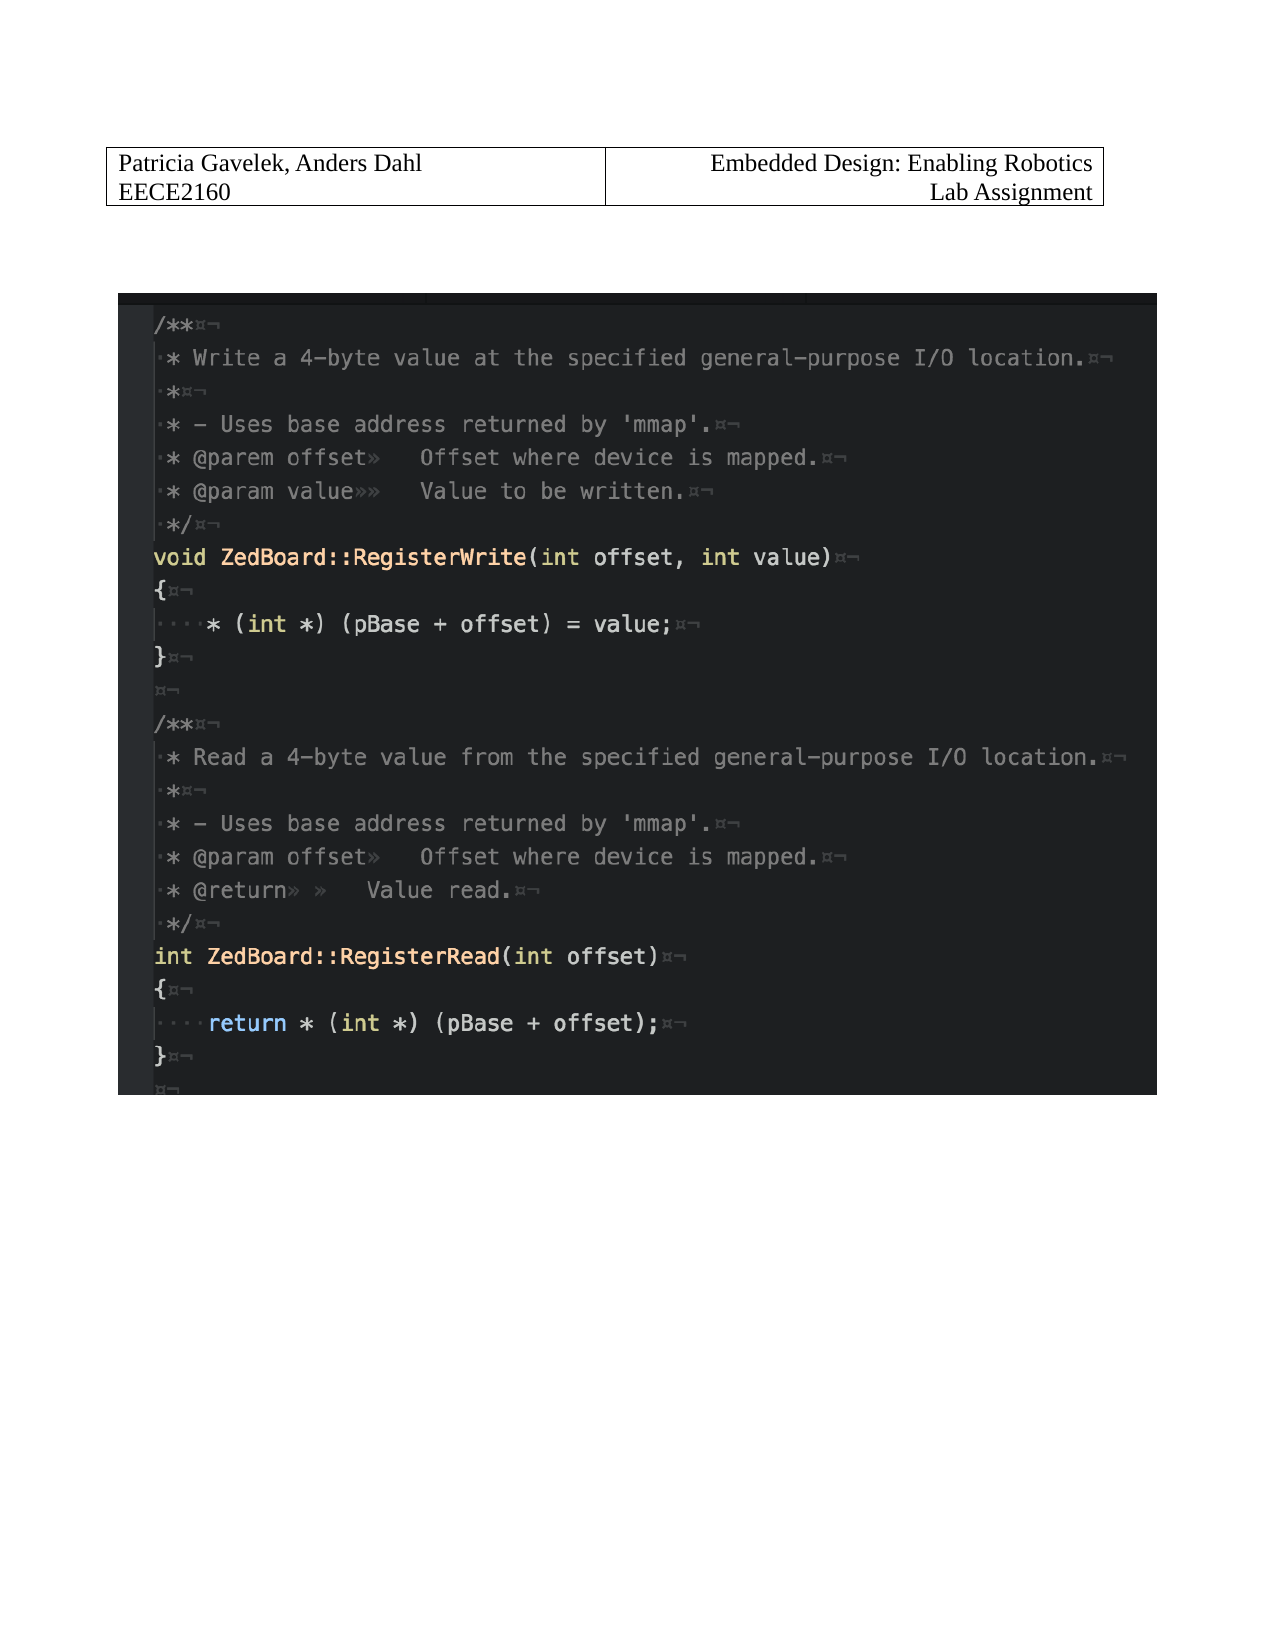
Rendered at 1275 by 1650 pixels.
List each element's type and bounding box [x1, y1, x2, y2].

picture [118, 293, 1157, 1095]
